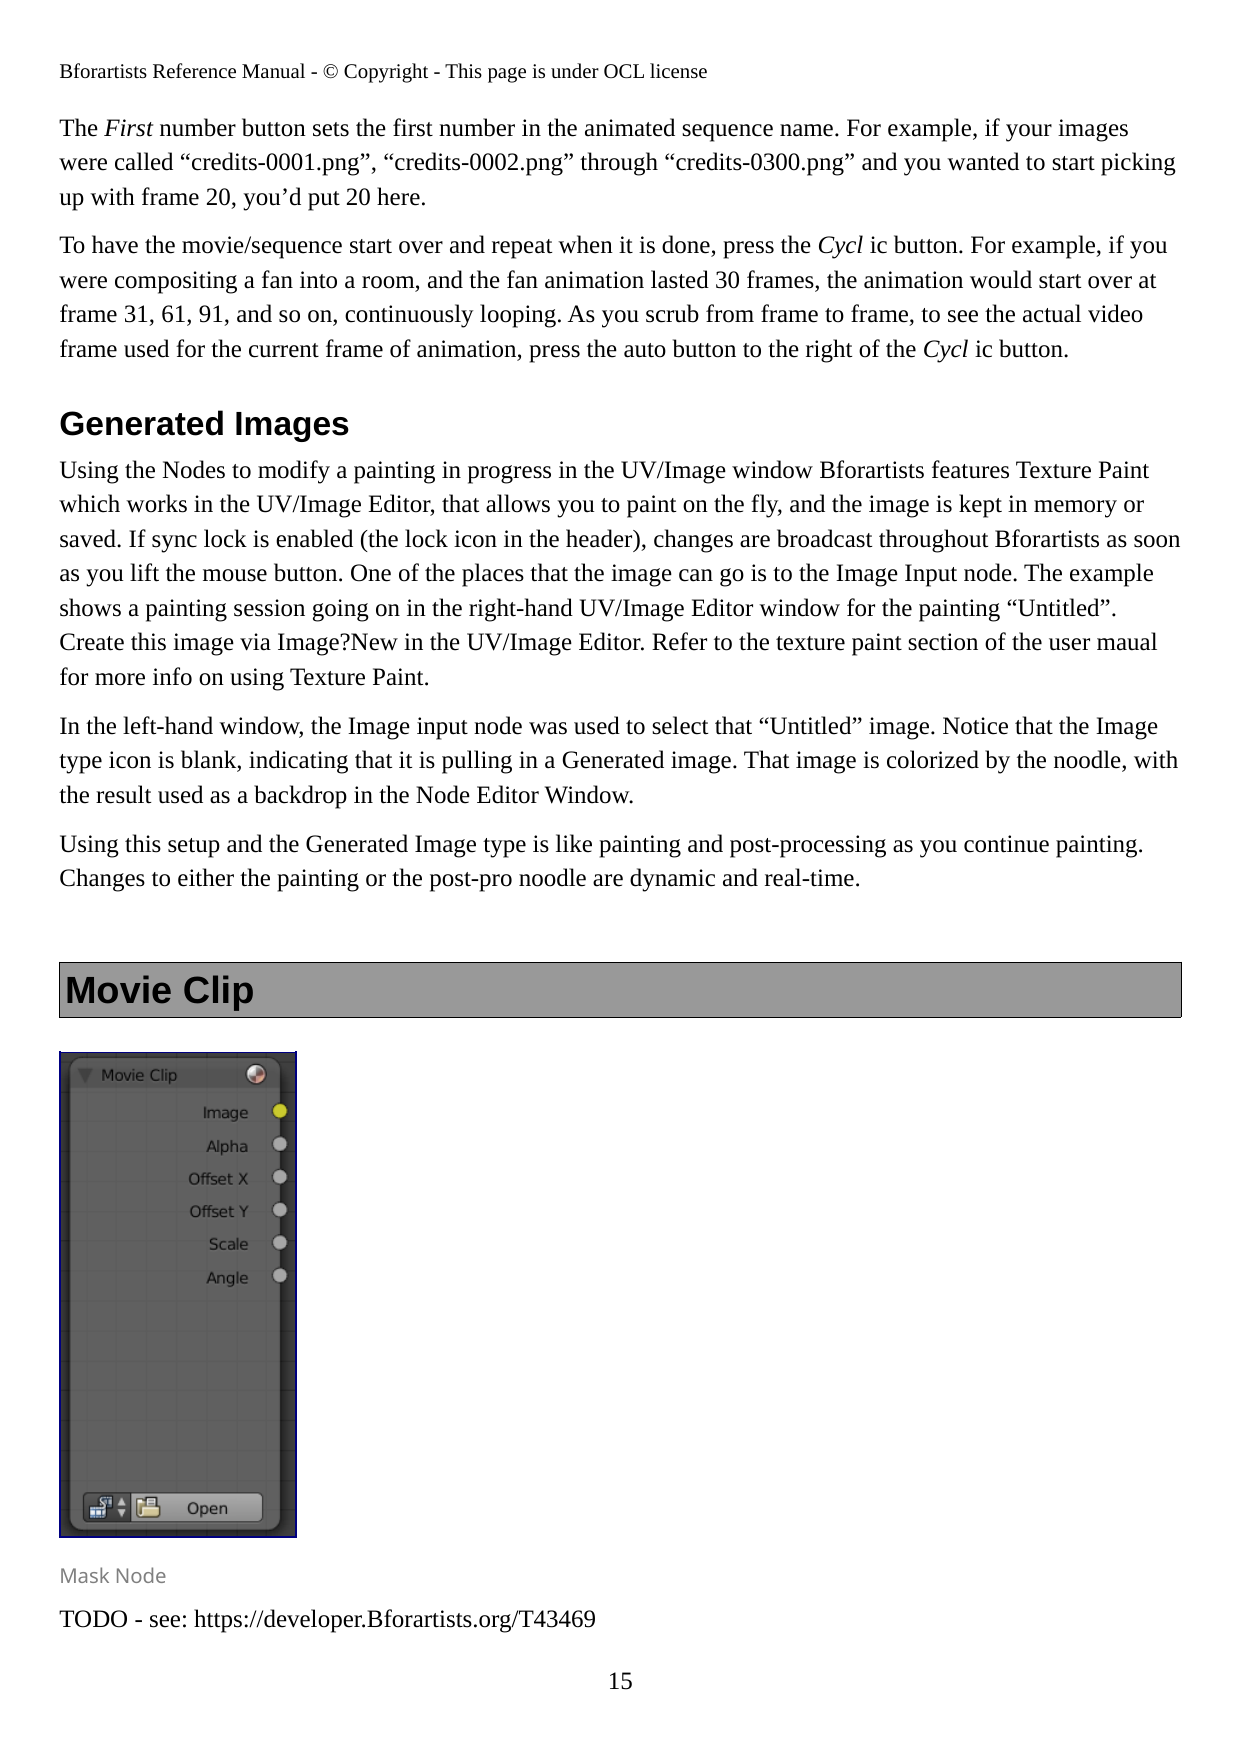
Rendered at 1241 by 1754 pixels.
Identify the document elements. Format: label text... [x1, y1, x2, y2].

subtitle Generated Images [59, 404, 1181, 443]
picture [61, 1053, 295, 1536]
text Using the Nodes to modify a painting in progress in the UV/Image window Bforartists features Texture Paint which works in the UV/Image Editor, that allows you to paint on the fly, and the image is kept in memory or saved. If sync lock is enabled (the lock icon in the header), changes are broadcast throughout Bforartists as soon as you lift the mouse button. One of the places that the image can go is to the Image Input node. The example shows a painting session going on in the right-hand UV/Image Editor window for the painting “Untitled”. Create this image via Image?New in the UV/Image Editor. Refer to the texture paint section of the user maual for more info on using Texture Paint. [59, 455, 1181, 691]
table_header Movie Clip [60, 963, 1181, 1017]
text Mask Node [59, 1558, 1181, 1589]
text TODO - see: https://developer.Bforartists.org/T43469 [59, 1604, 1181, 1633]
text To have the movie/sequence start over and repeat when it is done, press the Cycl ic button. For example, if you were compositing a fan into a room, and the fan animation lasted 30 frames, the animation would start over at frame 31, 61, 91, and so on, continuously looping. As you scrub from frame to frame, to see the actual video frame used for the current frame of animation, press the auto button to the right of the Cycl ic button. [59, 231, 1181, 363]
text Using this setup and the Generated Image type is like painting and post-processing as you continue painting. Changes to either the painting or the post-pro noodle are dynamic and real-time. [59, 829, 1181, 892]
text In the left-hand window, the Image input node was used to select that “Untitled” image. Notice that the Image type icon is blank, indicating that it is pulling in a Generated image. That image is colorized by the noodle, with the result used as a backdrop in the Node Editor Window. [59, 711, 1181, 809]
text The First number button sets the first number in the animated sequence name. For example, if your images were called “credits-0001.png”, “credits-0002.png” through “credits-0300.png” and you wanted to start picking up with frame 20, you’d put 20 here. [59, 113, 1181, 210]
